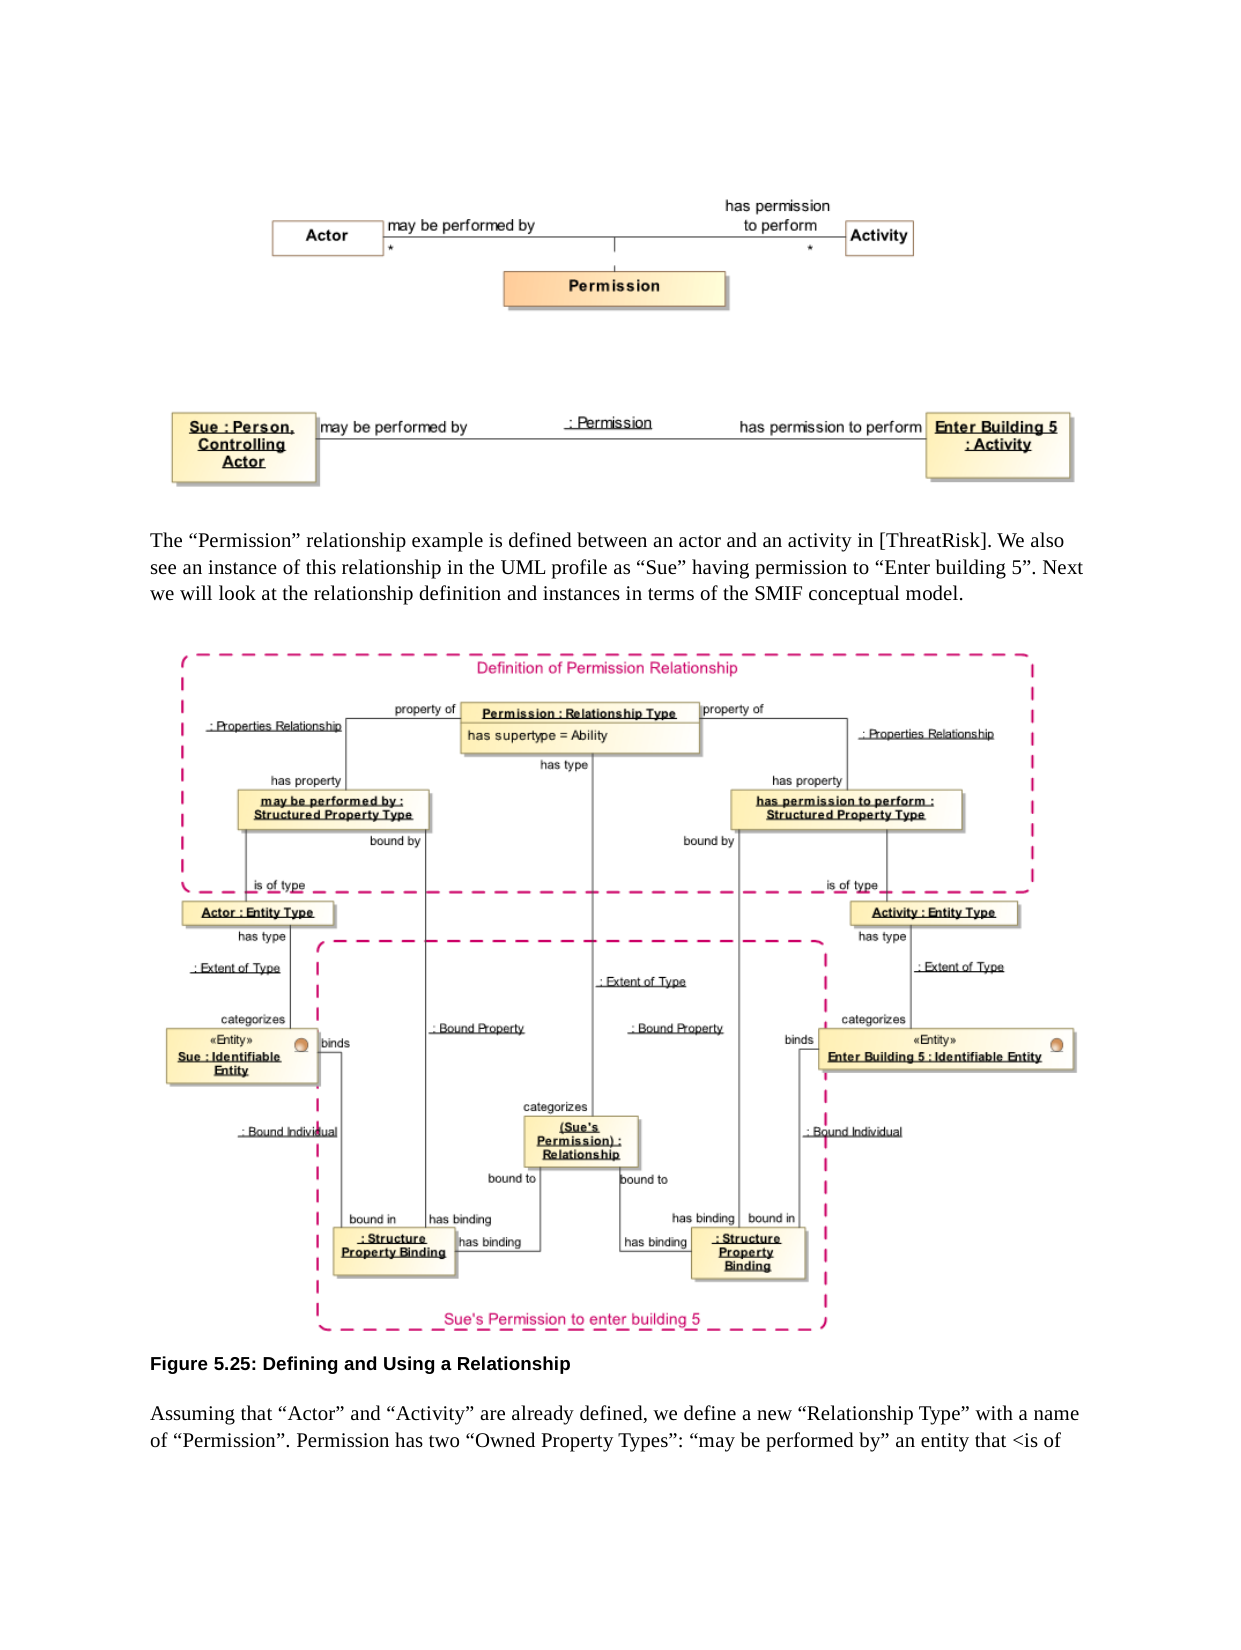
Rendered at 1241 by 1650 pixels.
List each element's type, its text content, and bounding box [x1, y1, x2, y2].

text Assuming that “Actor” and “Activity” are already defined, we define a new “Relationship Type” with a name of “Permission”. Permission has two “Owned Property Types”: “may be performed by” an entity that <is of [150, 1375, 1090, 1451]
picture [150, 173, 1090, 503]
text Figure 5.25: Defining and Using a Relationship [150, 1347, 1090, 1375]
text [150, 619, 1090, 637]
text The “Permission” relationship example is defined between an actor and an activity in [ThreatRisk]. We also see an instance of this relationship in the UML profile as “Sue” having permission to “Enter building 5”. Next we will look at the relationship definition and instances in terms of the SMIF conceptual model. [150, 503, 1090, 605]
text [150, 150, 1090, 173]
picture [150, 637, 1090, 1347]
